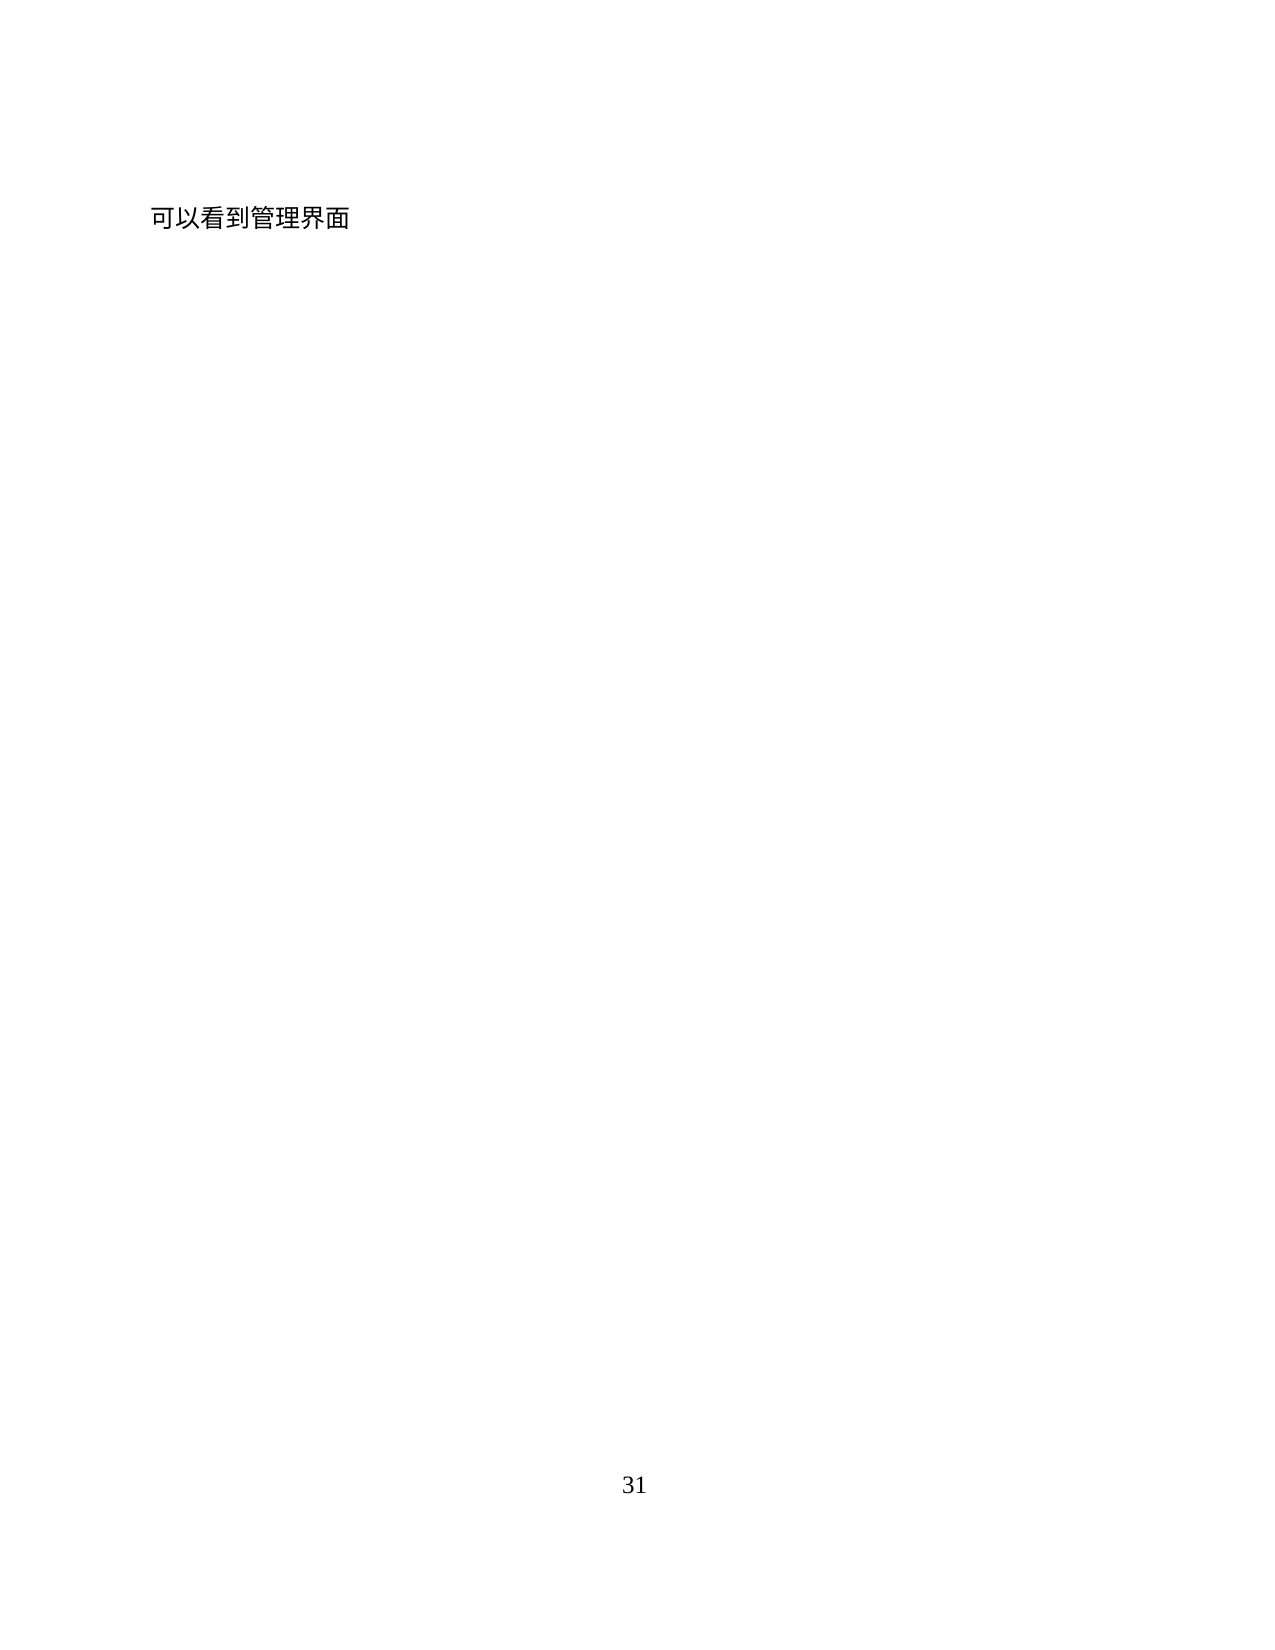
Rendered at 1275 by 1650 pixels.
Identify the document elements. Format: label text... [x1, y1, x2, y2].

text 可以看到管理界面 [150, 200, 1125, 234]
